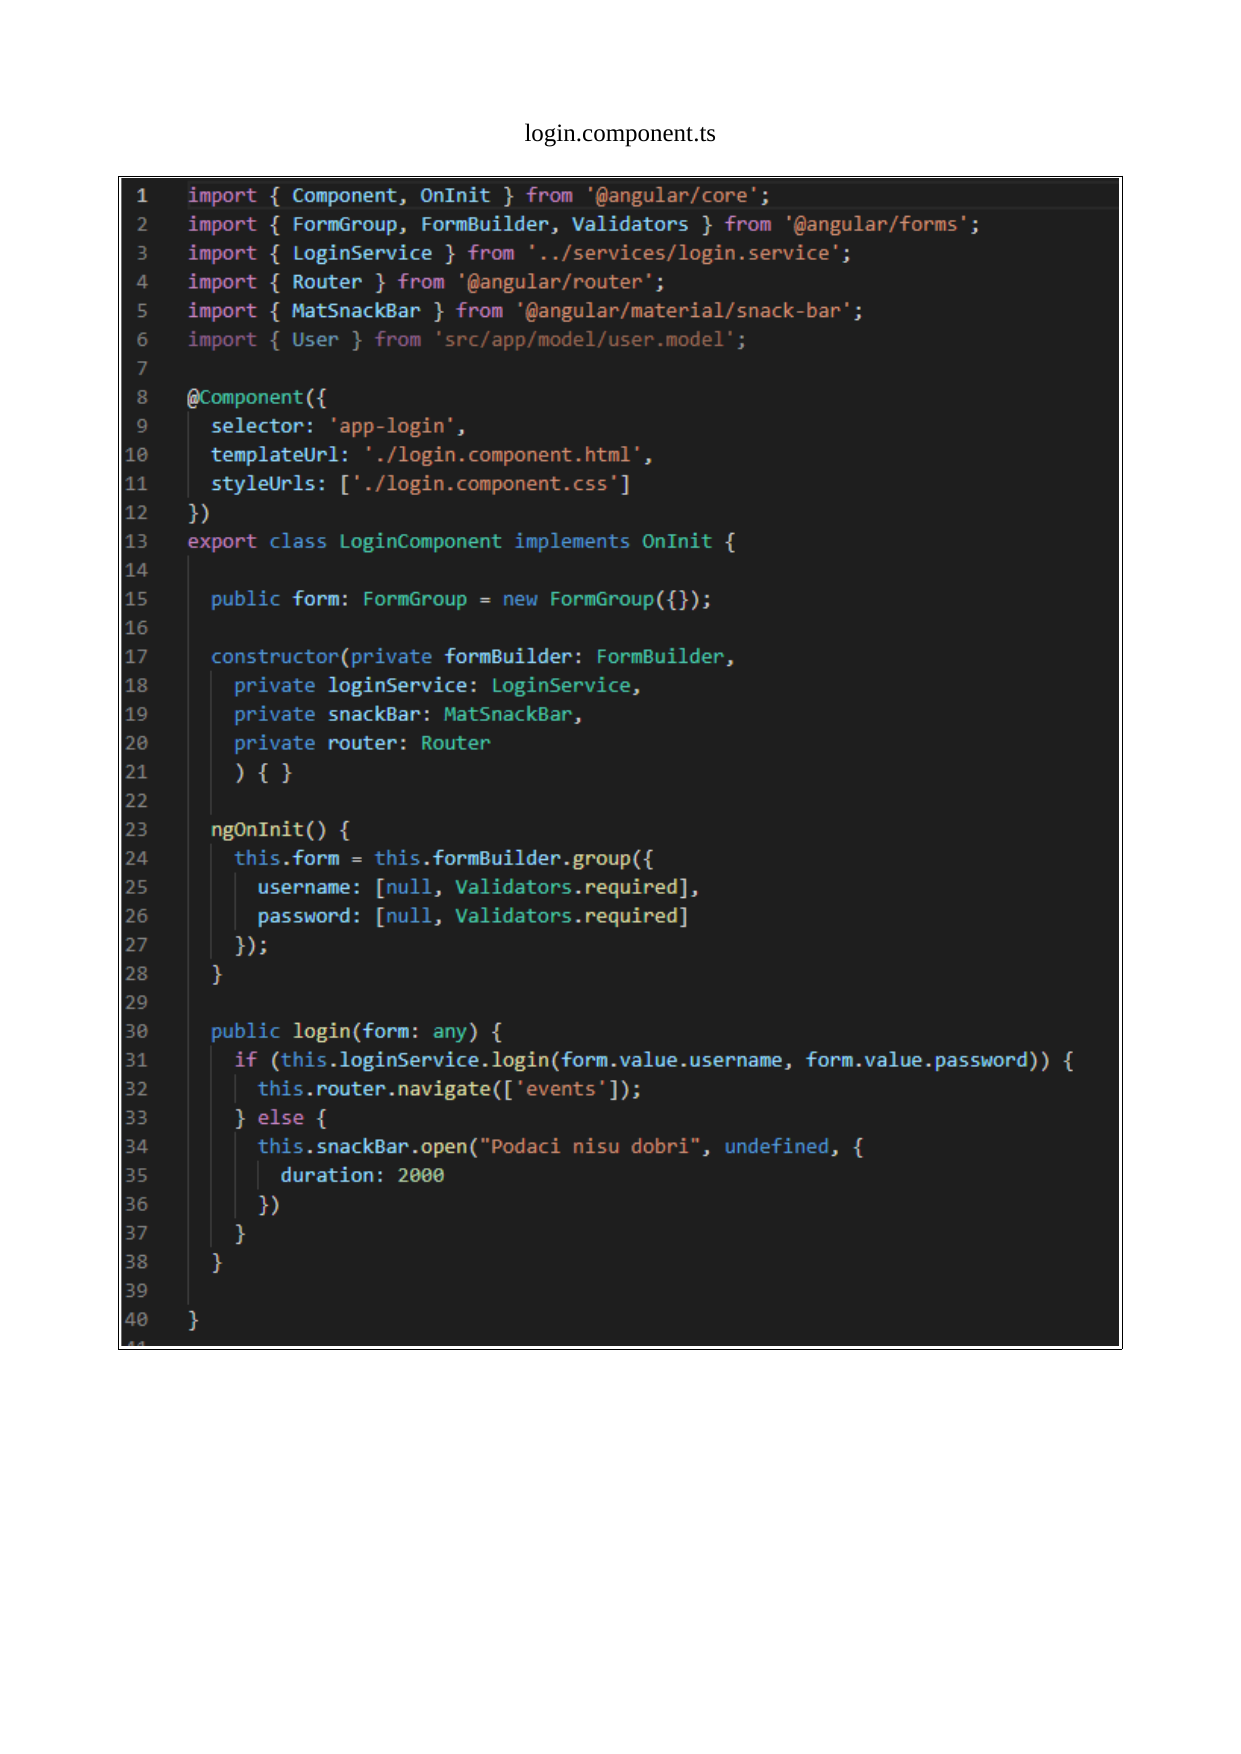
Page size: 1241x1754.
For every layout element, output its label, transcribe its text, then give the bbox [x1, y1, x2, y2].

text login.component.ts [118, 118, 1122, 147]
picture [121, 178, 1119, 1346]
